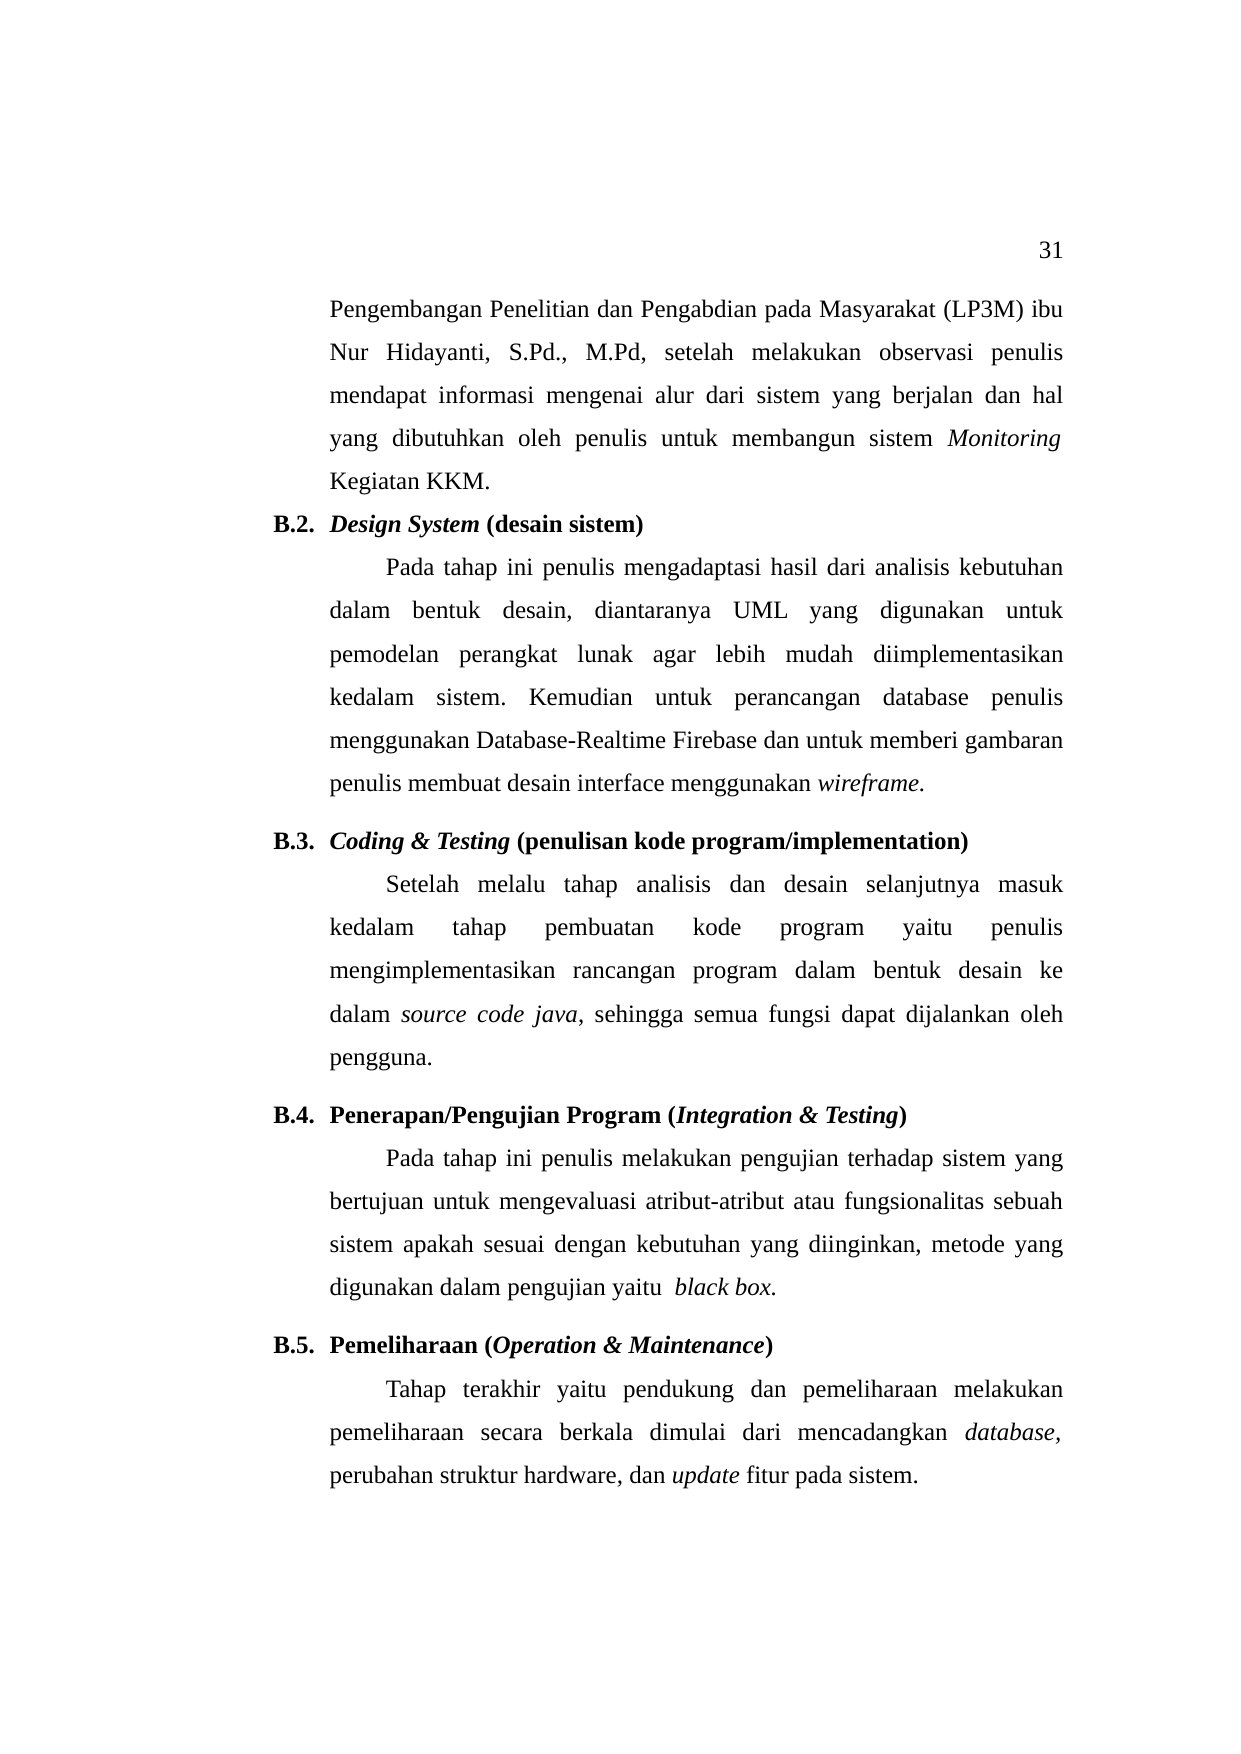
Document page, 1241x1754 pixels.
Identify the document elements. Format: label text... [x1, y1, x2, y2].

list Coding & Testing (penulisan kode program/implementation) [273, 826, 1063, 855]
text Pada tahap ini penulis melakukan pengujian terhadap sistem yang bertujuan untuk mengevaluasi atribut-atribut atau fungsionalitas sebuah sistem apakah sesuai dengan kebutuhan yang diinginkan, metode yang digunakan dalam pengujian yaitu black box. [329, 1143, 1063, 1301]
list Pemeliharaan (Operation & Maintenance) [273, 1331, 1063, 1359]
list Penerapan/Pengujian Program (Integration & Testing) [273, 1100, 1063, 1129]
list Design System (desain sistem) [273, 509, 1063, 538]
text Pengembangan Penelitian dan Pengabdian pada Masyarakat (LP3M) ibu Nur Hidayanti, S.Pd., M.Pd, setelah melakukan observasi penulis mendapat informasi mengenai alur dari sistem yang berjalan dan hal yang dibutuhkan oleh penulis untuk membangun sistem Monitoring Kegiatan KKM. [329, 294, 1063, 495]
text Pada tahap ini penulis mengadaptasi hasil dari analisis kebutuhan dalam bentuk desain, diantaranya UML yang digunakan untuk pemodelan perangkat lunak agar lebih mudah diimplementasikan kedalam sistem. Kemudian untuk perancangan database penulis menggunakan Database-Realtime Firebase dan untuk memberi gambaran penulis membuat desain interface menggunakan wireframe. [329, 552, 1063, 797]
text Tahap terakhir yaitu pendukung dan pemeliharaan melakukan pemeliharaan secara berkala dimulai dari mencadangkan database, perubahan struktur hardware, dan update fitur pada sistem. [329, 1374, 1063, 1489]
text Setelah melalu tahap analisis dan desain selanjutnya masuk kedalam tahap pembuatan kode program yaitu penulis mengimplementasikan rancangan program dalam bentuk desain ke dalam source code java, sehingga semua fungsi dapat dijalankan oleh pengguna. [329, 869, 1063, 1071]
